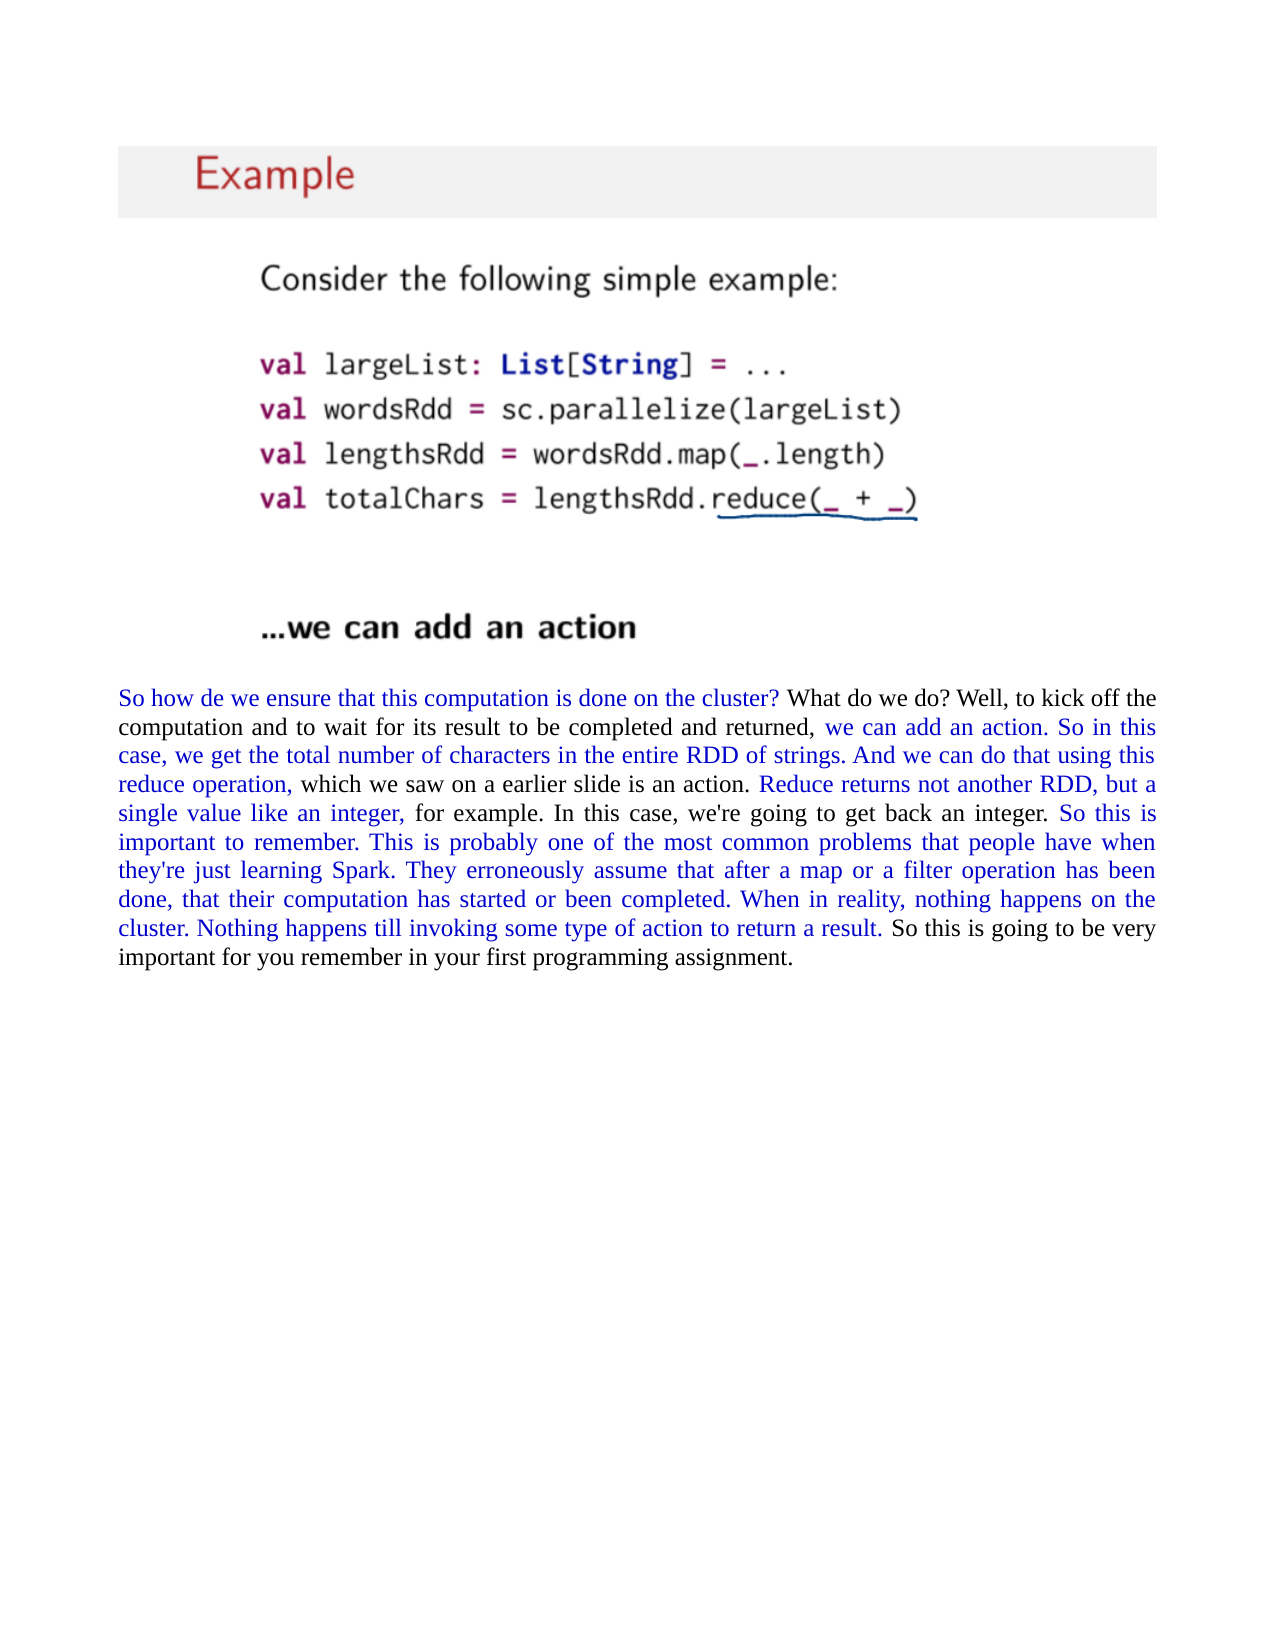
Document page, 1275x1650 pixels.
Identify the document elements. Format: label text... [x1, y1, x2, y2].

picture [118, 146, 1157, 655]
text So how de we ensure that this computation is done on the cluster? What do we do? Well, to kick off the computation and to wait for its result to be completed and returned, we can add an action. So in this case, we get the total number of characters in the entire RDD of strings. And we can do that using this reduce operation, which we saw on a earlier slide is an action. Reduce returns not another RDD, but a single value like an integer, for example. In this case, we're going to get back an integer. So this is important to remember. This is probably one of the most common problems that people have when they're just learning Spark. They erroneously assume that after a map or a filter operation has been done, that their computation has started or been completed. When in reality, nothing happens on the cluster. Nothing happens till invoking some type of action to return a result. So this is going to be very important for you remember in your first programming assignment. [118, 683, 1157, 970]
